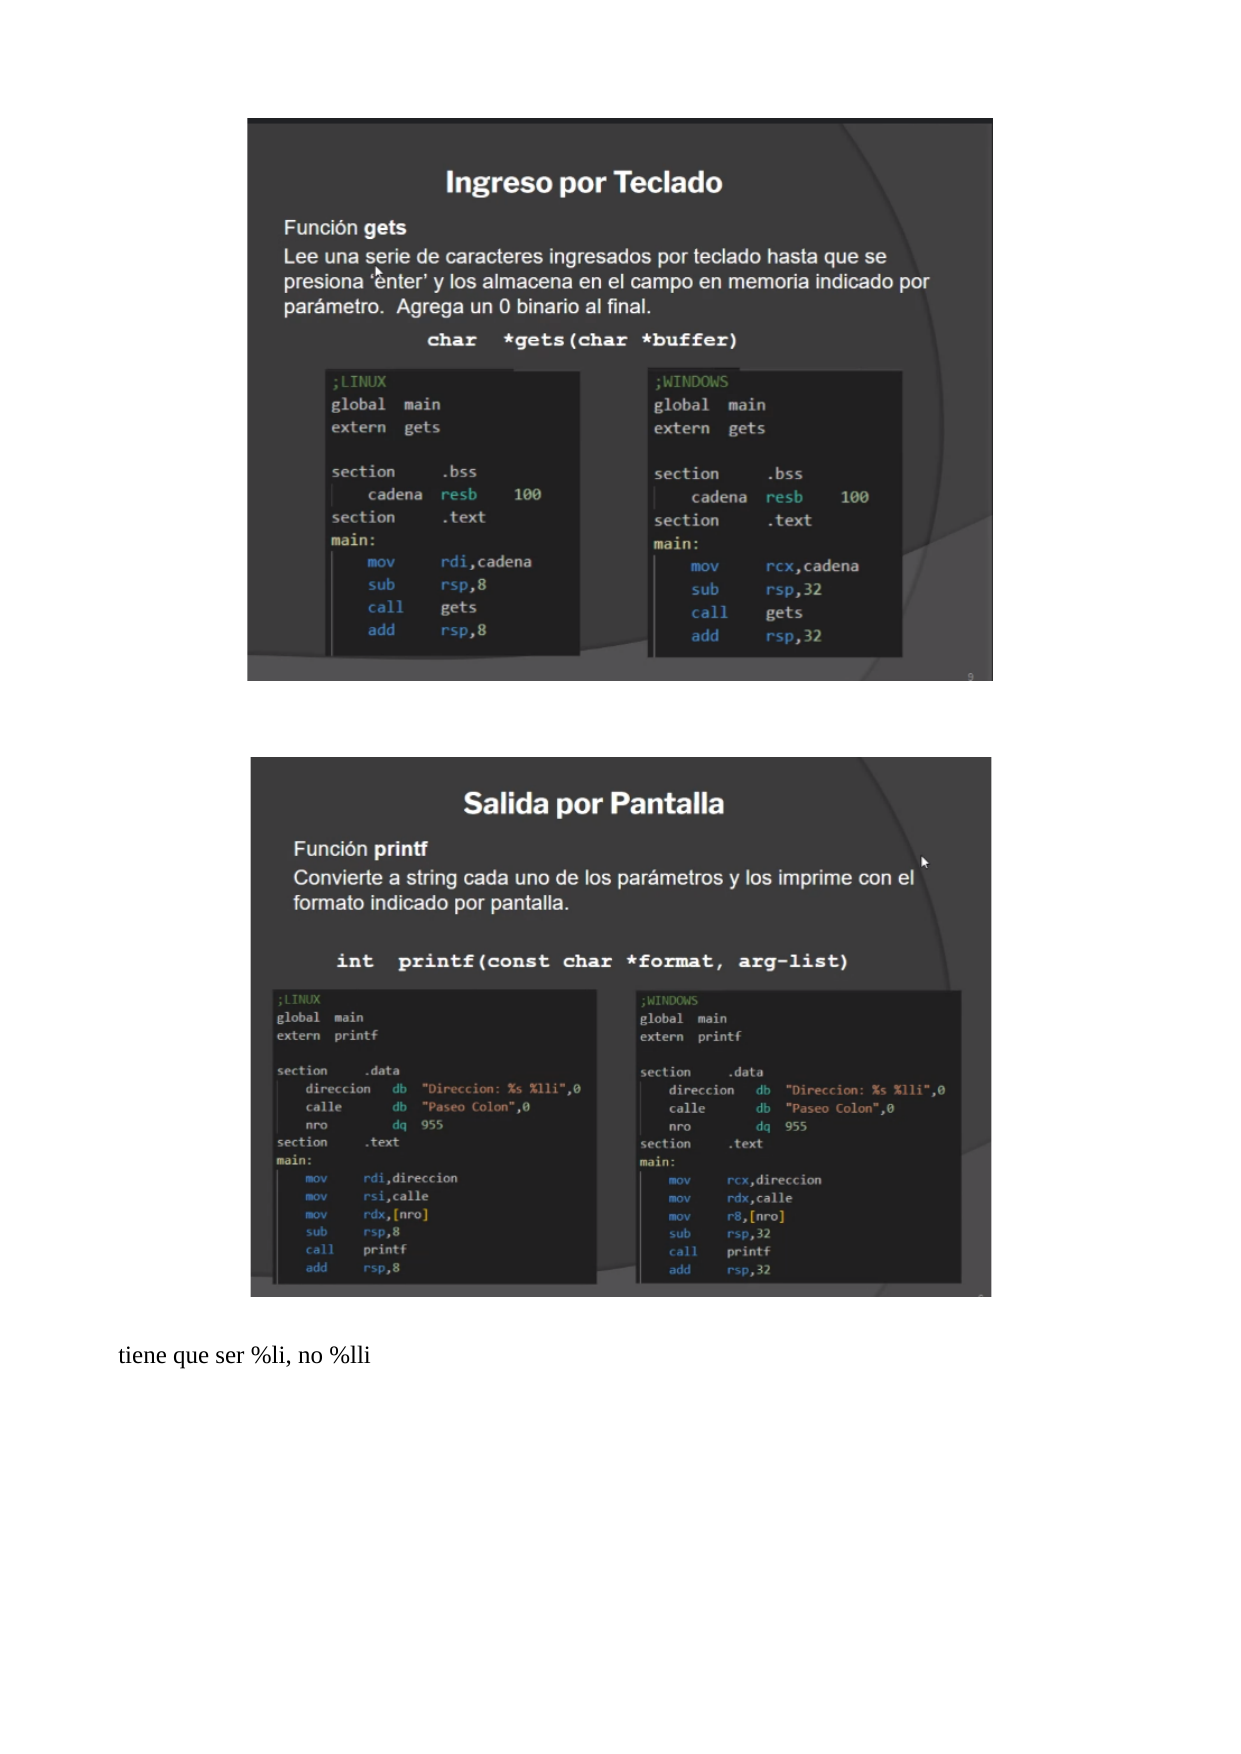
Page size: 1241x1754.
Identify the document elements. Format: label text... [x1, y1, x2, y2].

picture [247, 118, 993, 681]
picture [250, 757, 992, 1297]
text tiene que ser %li, no %lli [118, 118, 1122, 1402]
